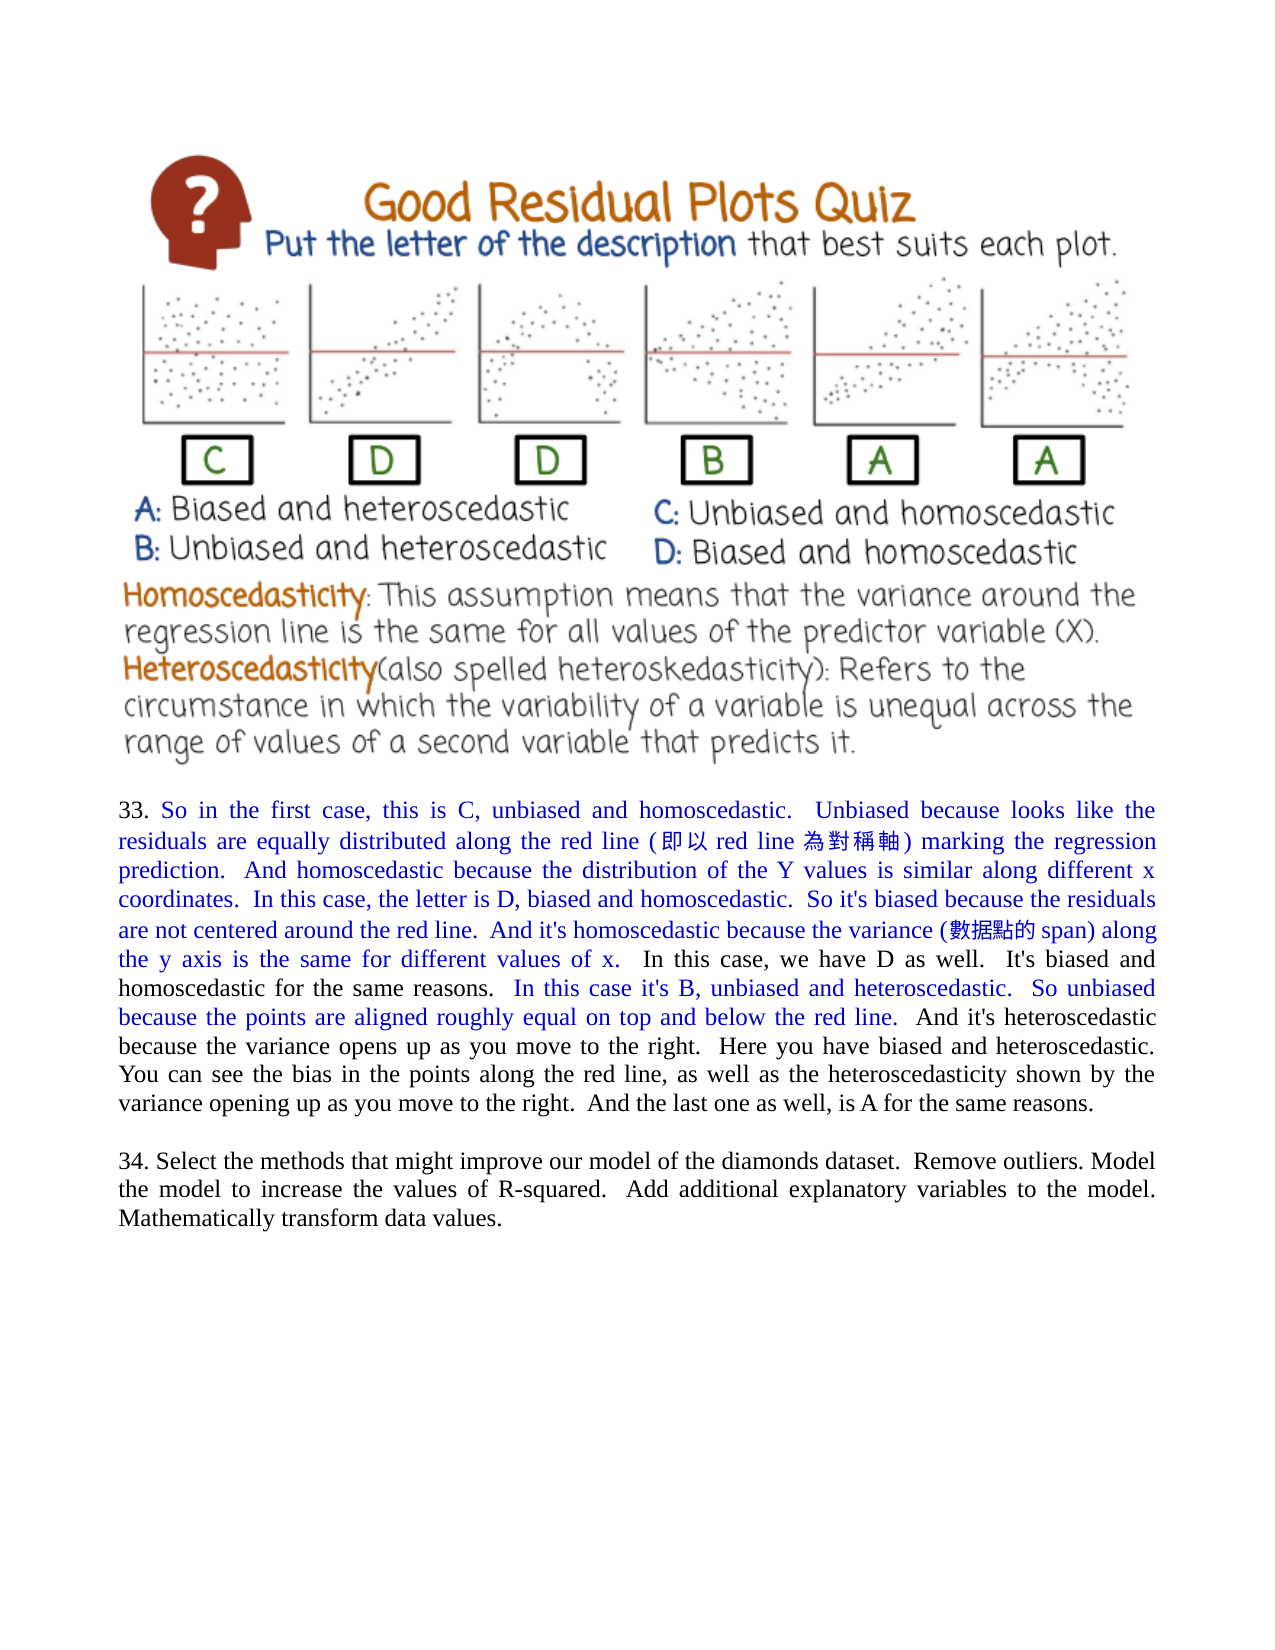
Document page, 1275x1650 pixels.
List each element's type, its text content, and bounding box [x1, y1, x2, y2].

picture [118, 146, 1157, 767]
text 33. So in the first case, this is C, unbiased and homoscedastic. Unbiased because looks like the residuals are equally distributed along the red line (即以red line為對稱軸) marking the regression prediction. And homoscedastic because the distribution of the Y values is similar along different x coordinates. In this case, the letter is D, biased and homoscedastic. So it's biased because the residuals are not centered around the red line. And it's homoscedastic because the variance (數据點的span) along the y axis is the same for different values of x. In this case, we have D as well. It's biased and homoscedastic for the same reasons. In this case it's B, unbiased and heteroscedastic. So unbiased because the points are aligned roughly equal on top and below the red line. And it's heteroscedastic because the variance opens up as you move to the right. Here you have biased and heteroscedastic. You can see the bias in the points along the red line, as well as the heteroscedasticity shown by the variance opening up as you move to the right. And the last one as well, is A for the same reasons. [118, 795, 1157, 1117]
text 34. Select the methods that might improve our model of the diamonds dataset. Remove outliers. Model the model to increase the values of R-squared. Add additional explanatory variables to the model. Mathematically transform data values. [118, 1146, 1157, 1232]
